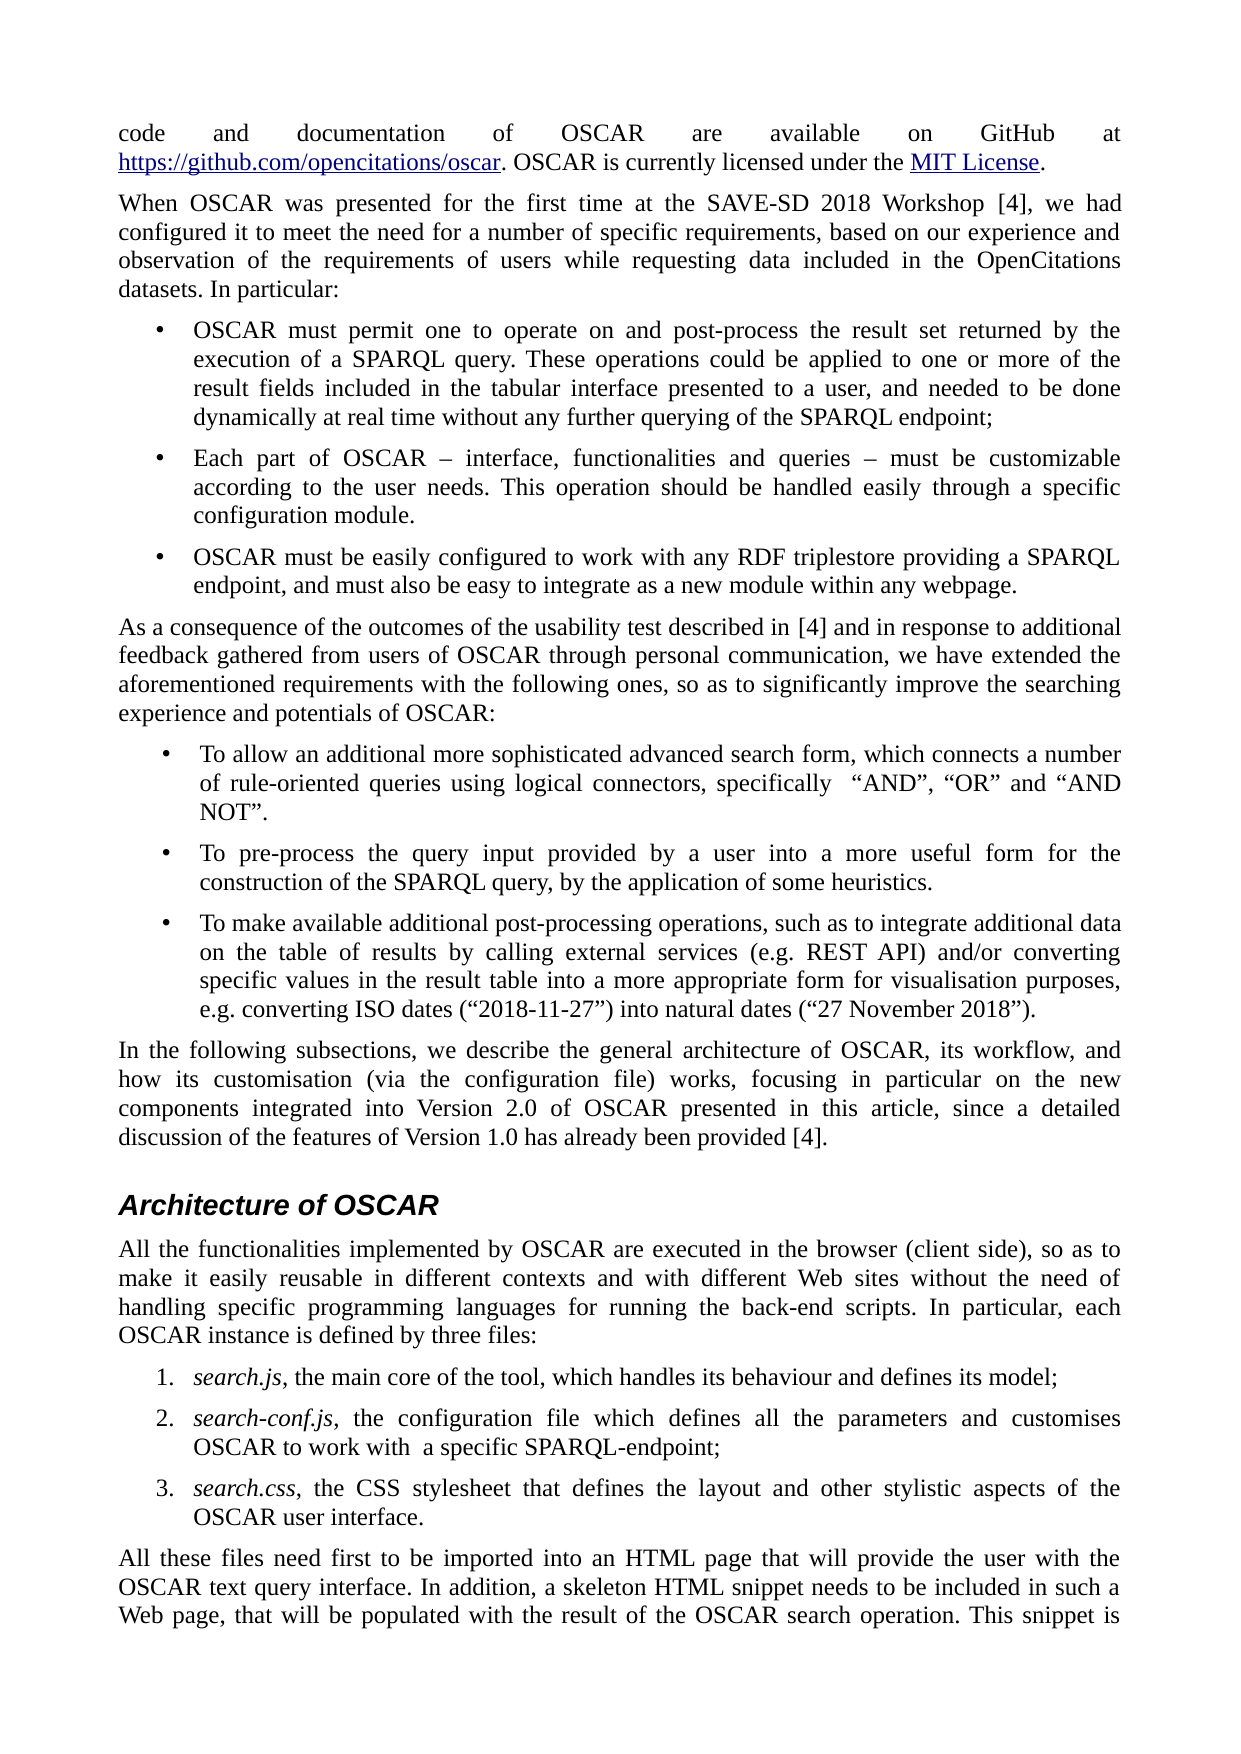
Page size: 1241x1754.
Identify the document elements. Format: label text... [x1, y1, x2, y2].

text As a consequence of the outcomes of the usability test described in [4] and in response to additional feedback gathered from users of OSCAR through personal communication, we have extended the aforementioned requirements with the following ones, so as to significantly improve the searching experience and potentials of OSCAR: [118, 612, 1122, 727]
list Each part of OSCAR – interface, functionalities and queries – must be customizable according to the user needs. This operation should be handled easily through a specific configuration module. [156, 443, 1122, 529]
list To make available additional post-processing operations, such as to integrate additional data on the table of results by calling external services (e.g. REST API) and/or converting specific values in the result table into a more appropriate form for visualisation purposes, e.g. converting ISO dates (“2018-11-27”) into natural dates (“27 November 2018”). [162, 908, 1122, 1023]
text All these files need first to be imported into an HTML page that will provide the user with the OSCAR text query interface. In addition, a skeleton HTML snippet needs to be included in such a Web page, that will be populated with the result of the OSCAR search operation. This snippet is [118, 1543, 1122, 1629]
text In the following subsections, we describe the general architecture of OSCAR, its workflow, and how its customisation (via the configuration file) works, focusing in particular on the new components integrated into Version 2.0 of OSCAR presented in this article, since a detailed discussion of the features of Version 1.0 has already been provided [4]. [118, 1036, 1122, 1151]
list search-conf.js, the configuration file which defines all the parameters and customises OSCAR to work with a specific SPARQL-endpoint; [156, 1403, 1122, 1460]
list OSCAR must be easily configured to work with any RDF triplestore providing a SPARQL endpoint, and must also be easy to integrate as a new module within any webpage. [156, 542, 1122, 599]
list To allow an additional more sophisticated advanced search form, which connects a number of rule-oriented queries using logical connectors, specifically “AND”, “OR” and “AND NOT”. [162, 739, 1122, 826]
list search.css, the CSS stylesheet that defines the layout and other stylistic aspects of the OSCAR user interface. [156, 1473, 1122, 1530]
text All the functionalities implemented by OSCAR are executed in the browser (client side), so as to make it easily reusable in different contexts and with different Web sites without the need of handling specific programming languages for running the back-end scripts. In particular, each OSCAR instance is defined by three files: [118, 1234, 1122, 1349]
list OSCAR must permit one to operate on and post-process the result set returned by the execution of a SPARQL query. These operations could be applied to one or more of the result fields included in the tabular interface presented to a user, and needed to be done dynamically at real time without any further querying of the SPARQL endpoint; [156, 316, 1122, 431]
text When OSCAR was presented for the first time at the SAVE-SD 2018 Workshop [4], we had configured it to meet the need for a number of specific requirements, based on our experience and observation of the requirements of users while requesting data included in the OpenCitations datasets. In particular: [118, 188, 1122, 303]
list search.js, the main core of the tool, which handles its behaviour and defines its model; [156, 1362, 1122, 1390]
list To pre-process the query input provided by a user into a more useful form for the construction of the SPARQL query, by the application of some heuristics. [162, 838, 1122, 896]
text code and documentation of OSCAR are available on GitHub at https://github.com/opencitations/oscar. OSCAR is currently licensed under the MIT License. [118, 118, 1122, 176]
subtitle Architecture of OSCAR [118, 1188, 1122, 1222]
